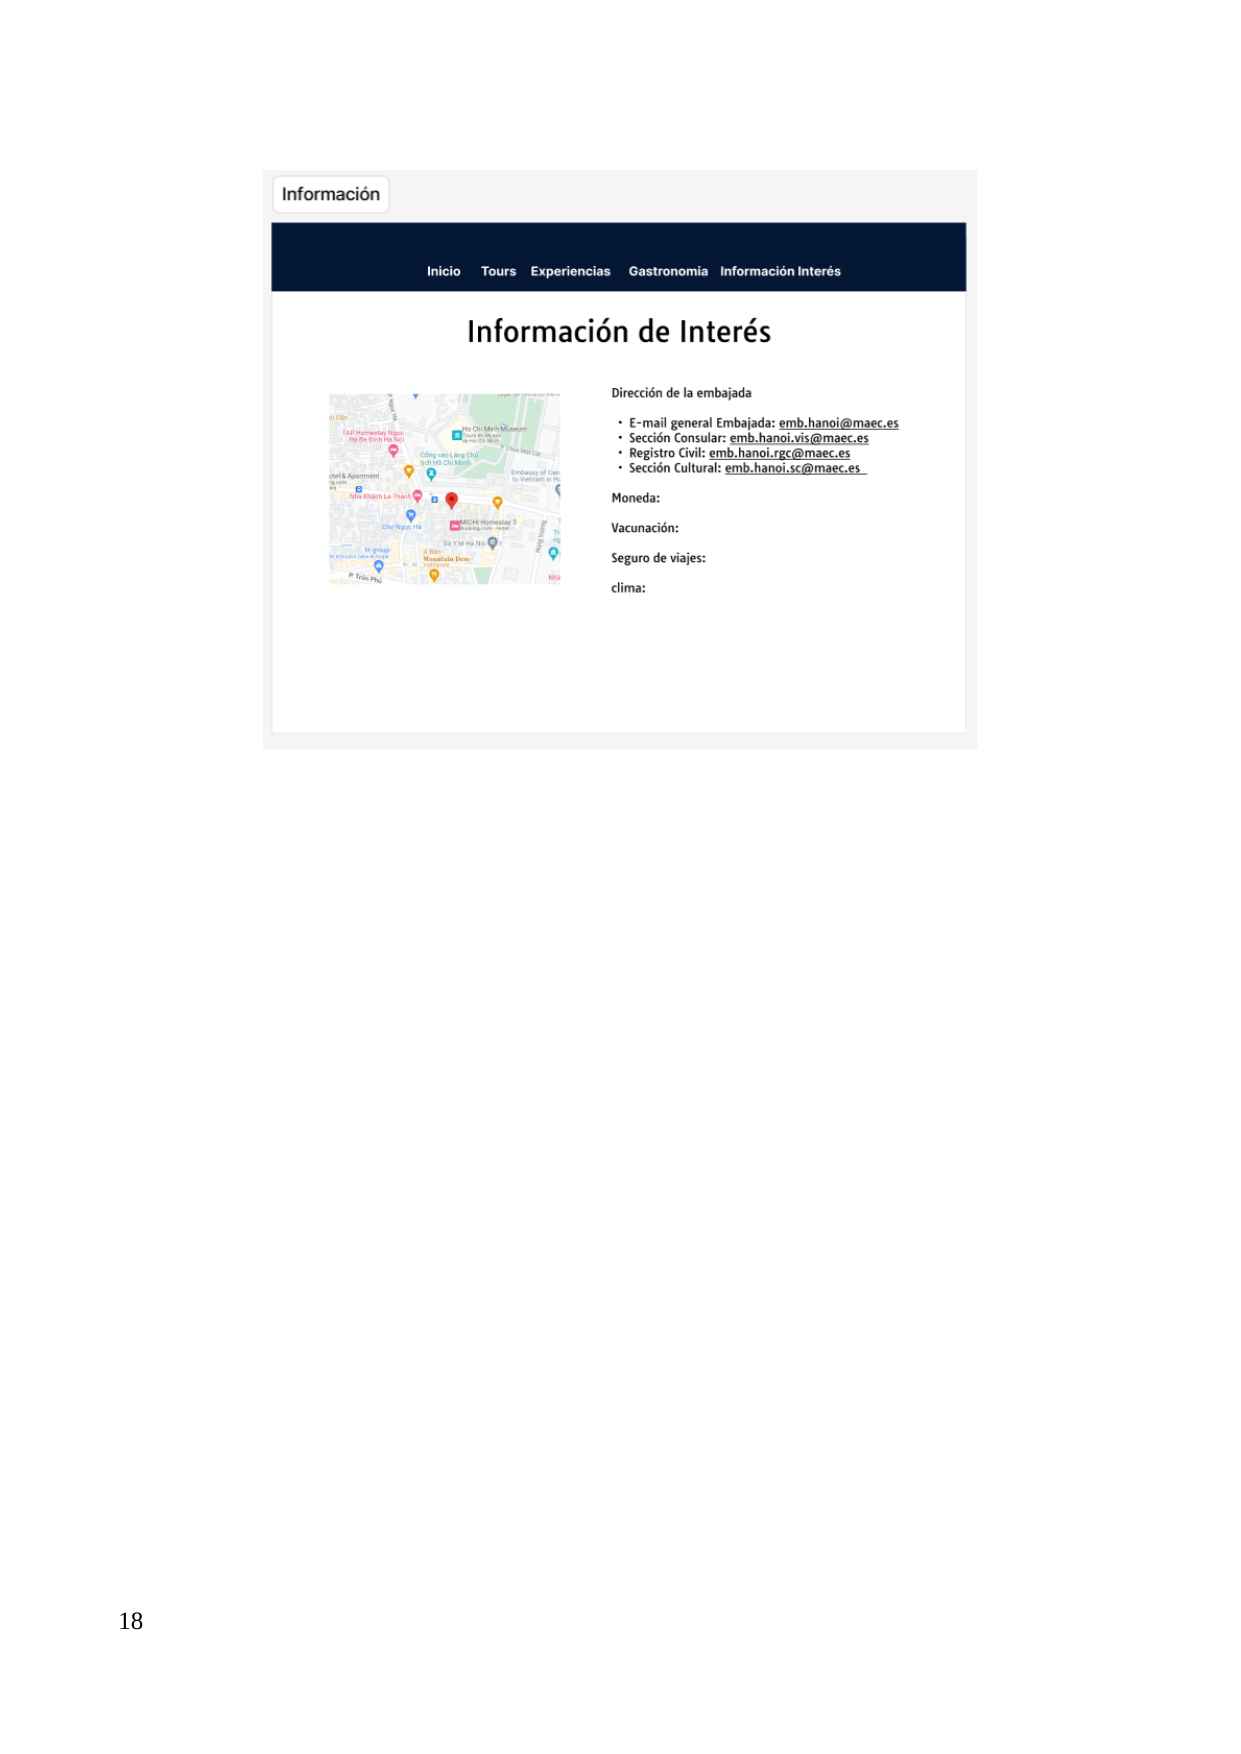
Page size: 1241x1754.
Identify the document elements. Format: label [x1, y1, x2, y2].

picture [262, 170, 978, 749]
